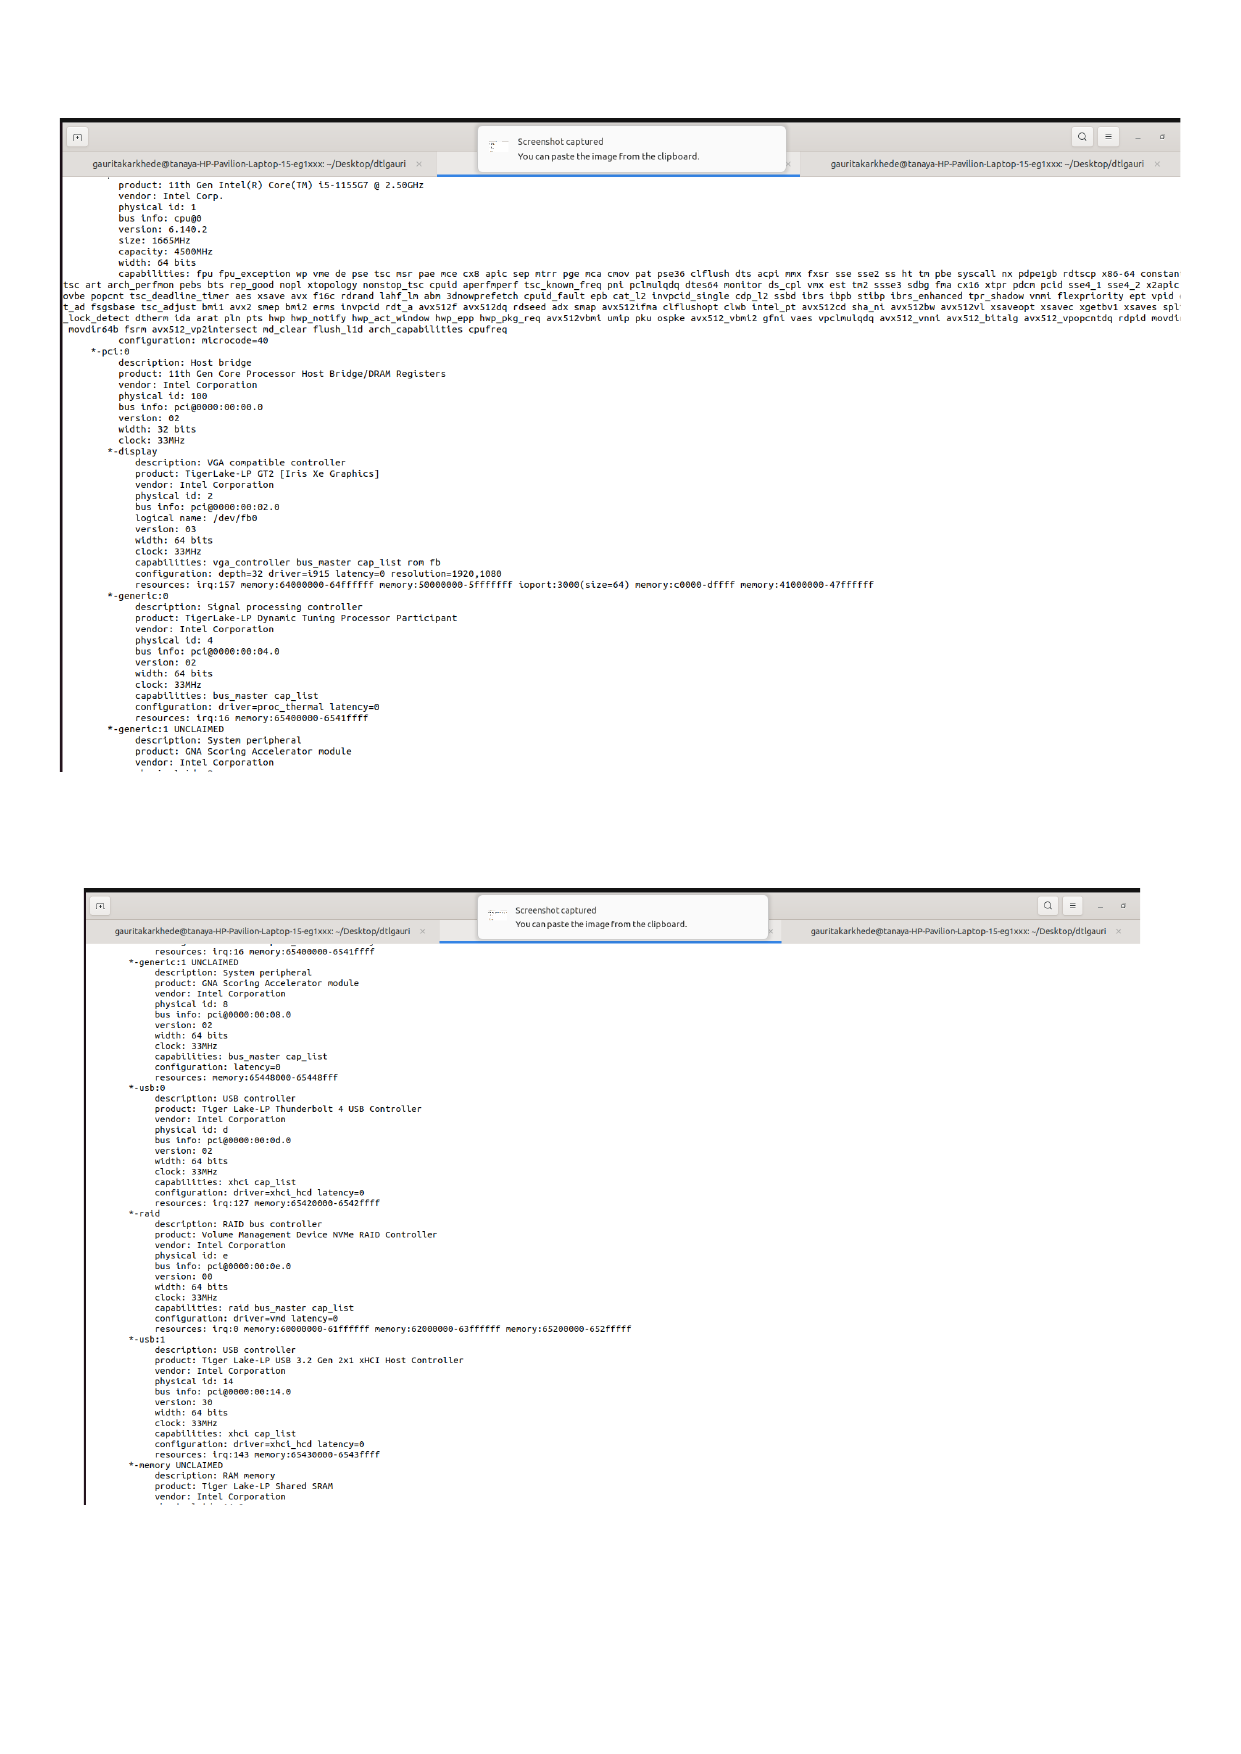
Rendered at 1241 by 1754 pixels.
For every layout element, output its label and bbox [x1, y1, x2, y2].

picture [59, 118, 1181, 772]
picture [83, 888, 1141, 1505]
